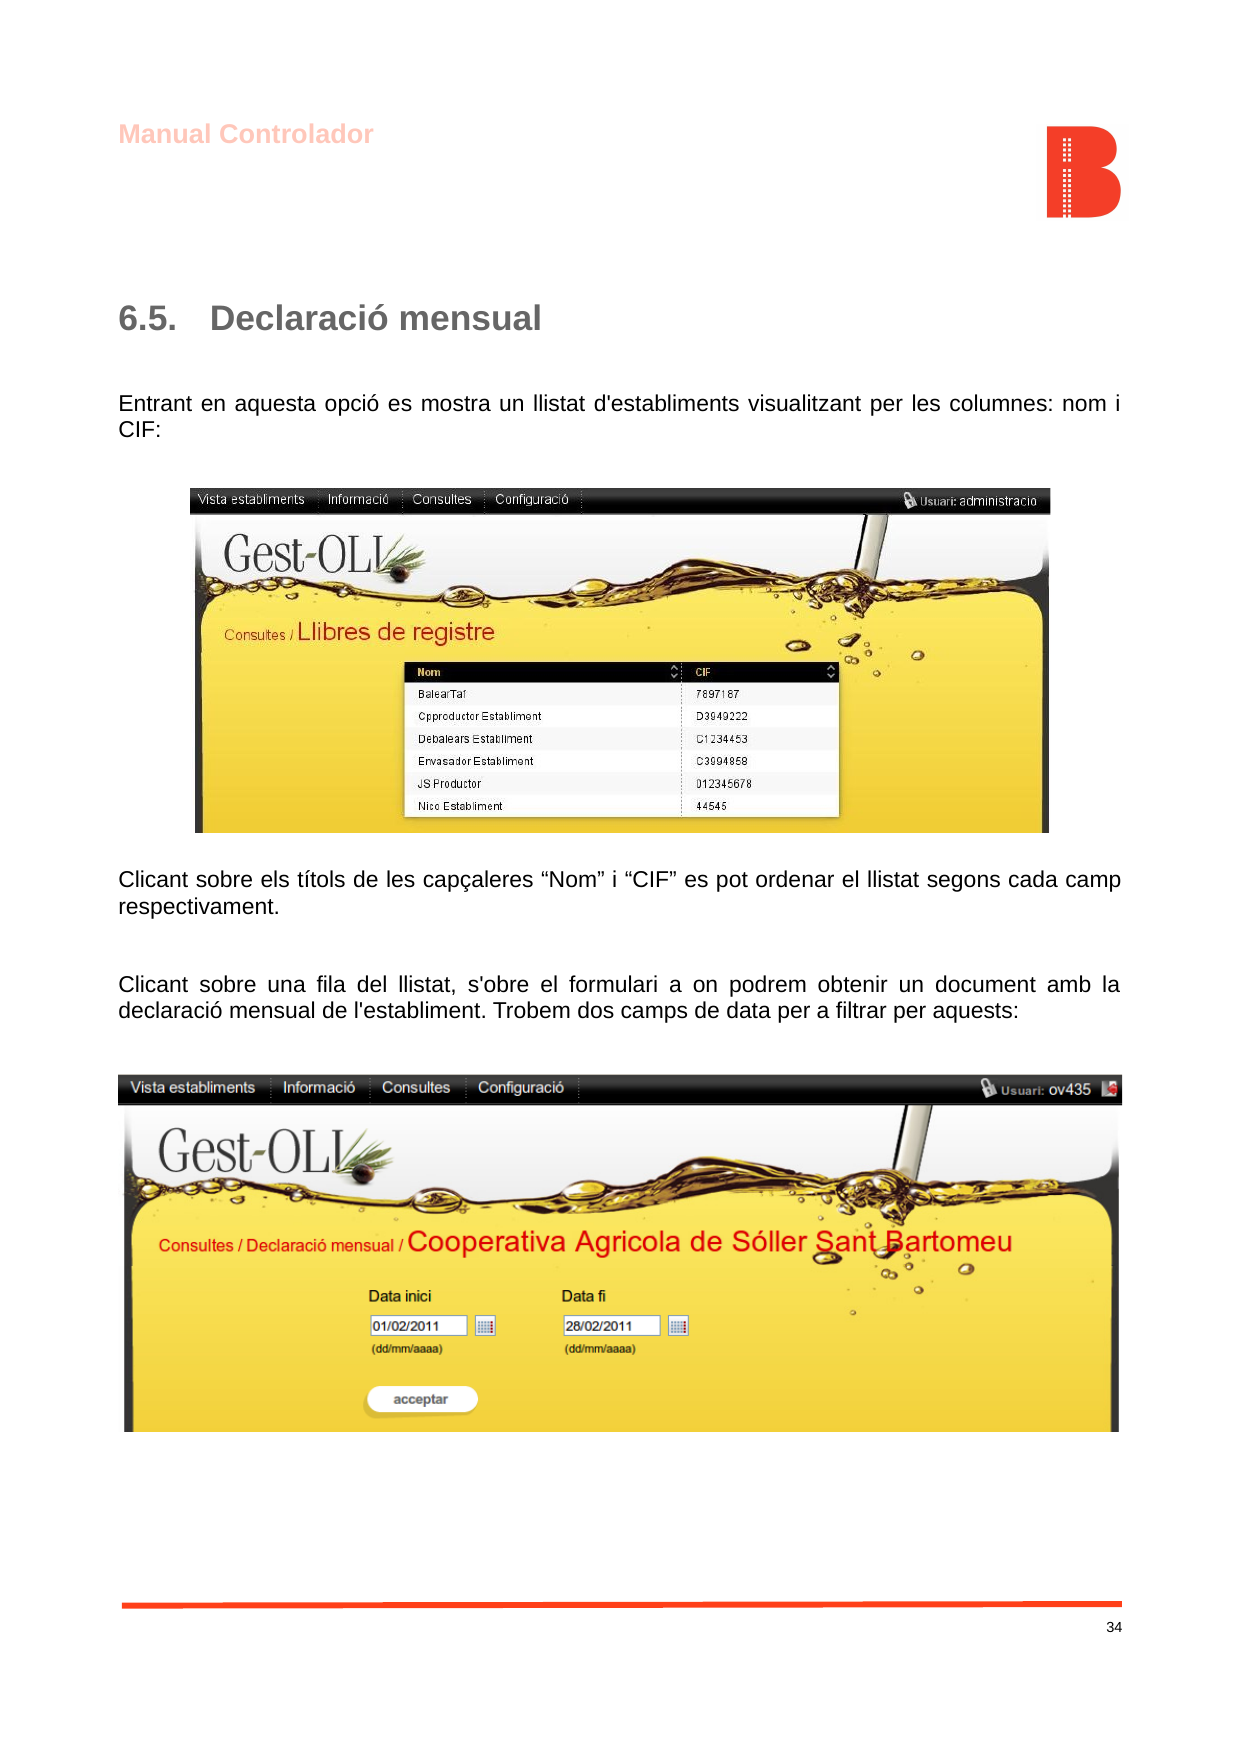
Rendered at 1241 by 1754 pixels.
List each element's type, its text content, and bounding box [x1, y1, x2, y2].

text Clicant sobre una fila del llistat, s'obre el formulari a on podrem obtenir un document amb la declaració mensual de l'establiment. Trobem dos camps de data per a filtrar per aquests: [118, 971, 1122, 1023]
picture [118, 1074, 1123, 1432]
subtitle Declaració mensual [118, 298, 1122, 338]
text Entrant en aquesta opció es mostra un llistat d'establiments visualitzant per les columnes: nom i CIF: [118, 390, 1122, 442]
picture [1036, 124, 1130, 221]
picture [190, 488, 1051, 833]
text Clicant sobre els títols de les capçaleres “Nom” i “CIF” es pot ordenar el llistat segons cada camp respectivament. [118, 866, 1122, 919]
